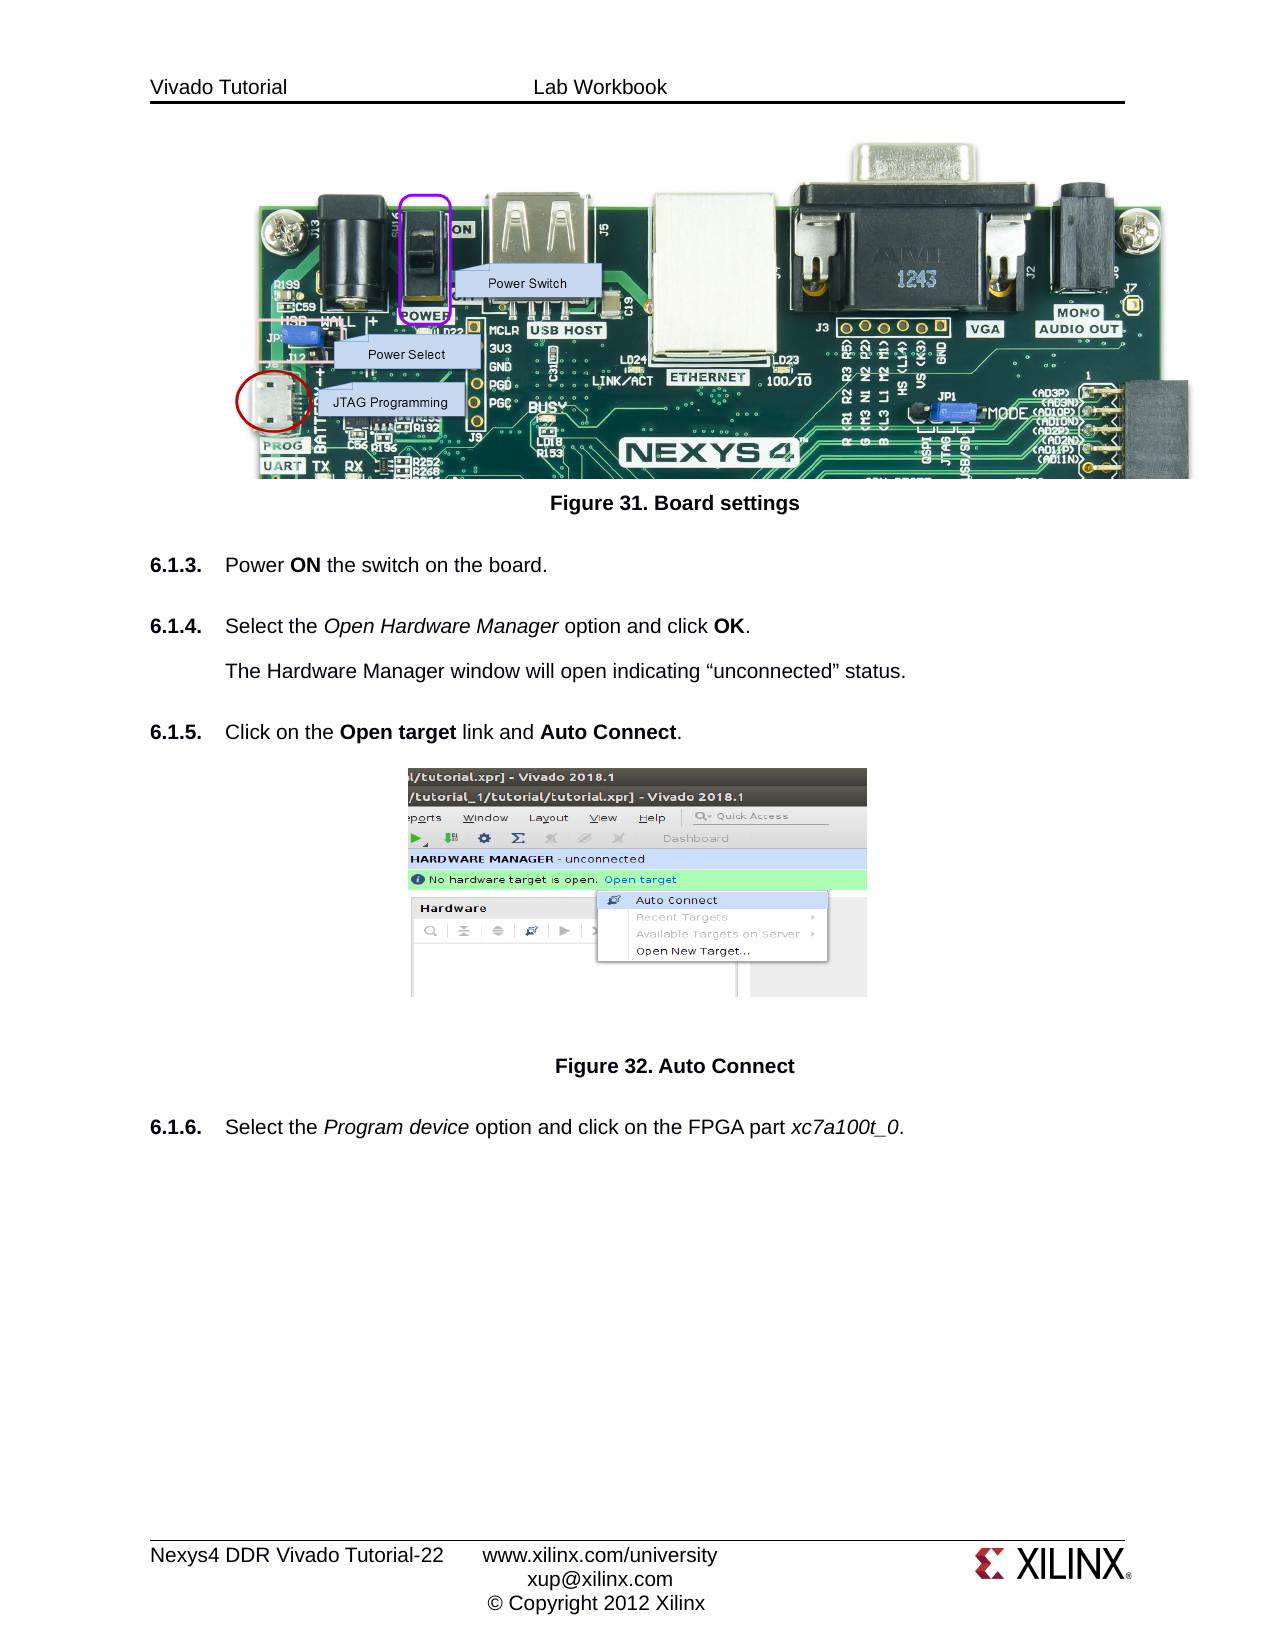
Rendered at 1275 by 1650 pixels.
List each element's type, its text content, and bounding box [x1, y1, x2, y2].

list Select the Open Hardware Manager option and click OK. [150, 614, 1125, 638]
picture [975, 1548, 1132, 1579]
picture [225, 133, 1200, 479]
text Figure 32. Auto Connect [225, 1053, 1125, 1077]
list Select the Program device option and click on the FPGA part xc7a100t_0. [150, 1115, 1125, 1163]
list Power ON the switch on the board. [150, 552, 1125, 576]
text Figure 31. Board settings [225, 491, 1125, 515]
text The Hardware Manager window will open indicating “unconnected” status. [225, 659, 1125, 683]
list Click on the Open target link and Auto Connect. [150, 720, 1125, 768]
